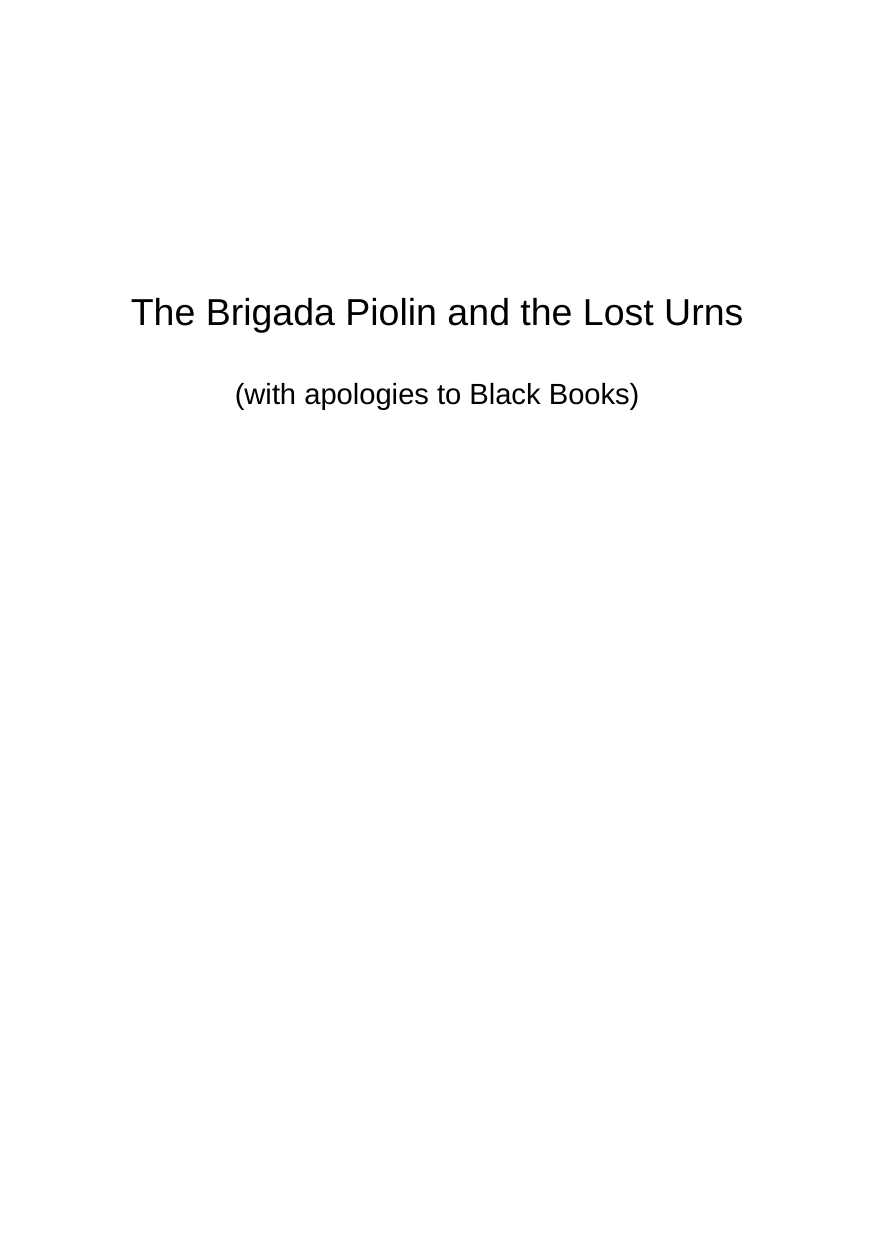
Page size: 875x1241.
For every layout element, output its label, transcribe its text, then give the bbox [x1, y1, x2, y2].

text (with apologies to Black Books) [118, 377, 756, 410]
text The Brigada Piolin and the Lost Urns [118, 291, 756, 334]
